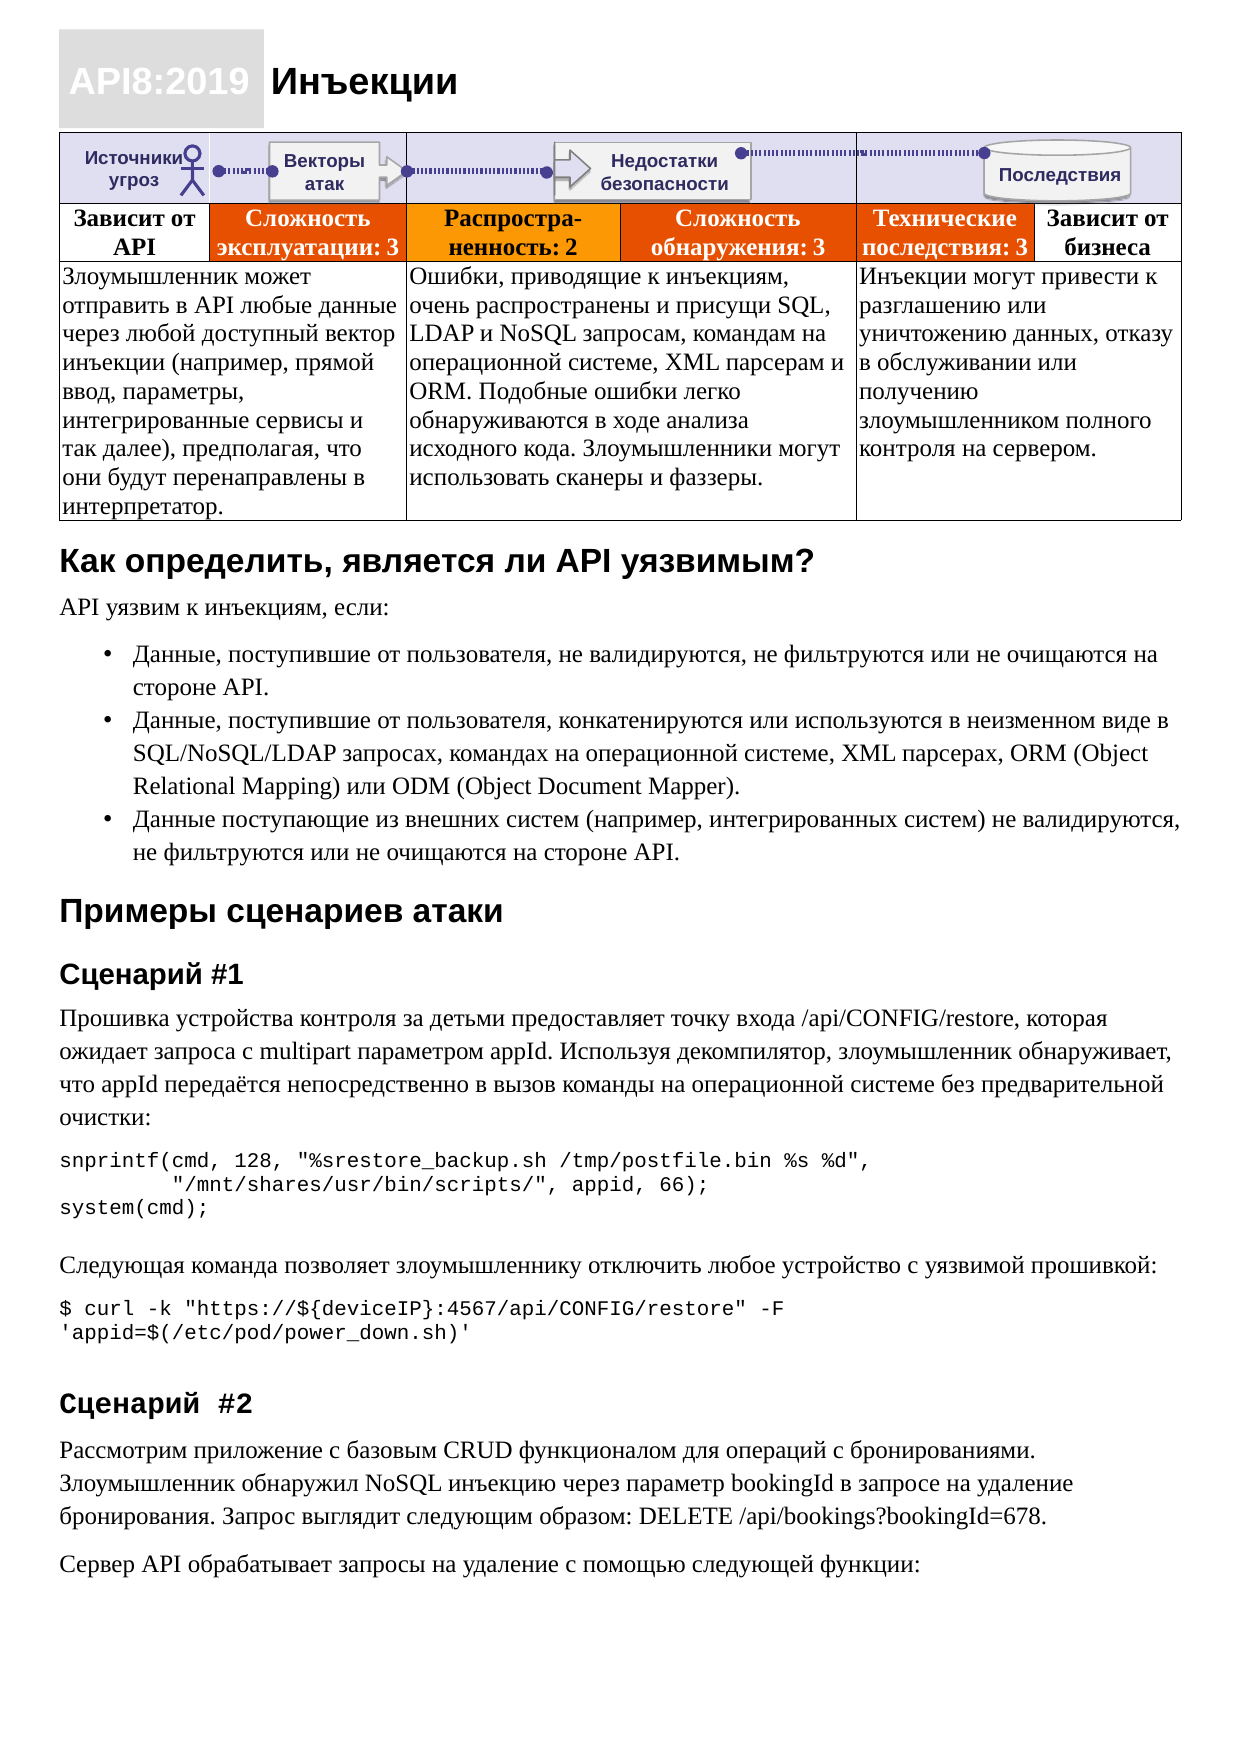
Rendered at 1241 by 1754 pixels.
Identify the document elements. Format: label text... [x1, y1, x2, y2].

text Прошивка устройства контроля за детьми предоставляет точку входа /api/CONFIG/restore, которая ожидает запроса с multipart параметром appId. Используя декомпилятор, злоумышленник обнаруживает, что appId передаётся непосредственно в вызов команды на операционной системе без предварительной очистки: [59, 1003, 1181, 1131]
table_header [60, 133, 209, 203]
text Сервер API обрабатывает запросы на удаление с помощью следующей функции: [59, 1549, 1181, 1578]
subtitle Как определить, является ли API уязвимым? [59, 541, 1181, 579]
text Следующая команда позволяет злоумышленнику отключить любое устройство с уязвимой прошивкой: [59, 1250, 1181, 1279]
table_cell Злоумышленник может отправить в API любые данные через любой доступный вектор инъекции (например, прямой ввод, параметры, интегрированные сервисы и так далее), предполагая, что они будут перенаправлены в интерпретатор. [60, 262, 406, 520]
list Данные, поступившие от пользователя, не валидируются, не фильтруются или не очищаются на стороне API. [103, 639, 1181, 701]
list Данные поступающие из внешних систем (например, интегрированных систем) не валидируются, не фильтруются или не очищаются на стороне API. [103, 804, 1181, 866]
text $ curl -k "https://${deviceIP}:4567/api/CONFIG/restore" -F 'appid=$(/etc/pod/power_down.sh)' [59, 1298, 1181, 1345]
subtitle Сценарий #1 [59, 957, 1181, 991]
table_cell Распростра-ненность: 2 [407, 204, 620, 261]
table_header [1034, 133, 1181, 203]
text snprintf(cmd, 128, "%srestore_backup.sh /tmp/postfile.bin %s %d", [59, 1150, 1181, 1174]
table_header [210, 133, 406, 203]
text system(cmd); [59, 1197, 1181, 1221]
table_cell Сложность обнаружения: 3 [621, 204, 856, 261]
table_cell Сложность эксплуатации: 3 [210, 204, 406, 261]
table_header [857, 133, 1034, 203]
table_cell Зависит от бизнеса [1035, 204, 1181, 261]
table_header [380, 178, 406, 203]
table_cell Инъекции могут привести к разглашению или уничтожению данных, отказу в обслуживании или получению злоумышленником полного контроля на сервером. [857, 262, 1181, 520]
list Данные, поступившие от пользователя, конкатенируются или используются в неизменном виде в SQL/NoSQL/LDAP запросах, командах на операционной системе, XML парсерах, ORM (Object Relational Mapping) или ODM (Object Document Mapper). [103, 705, 1181, 800]
subtitle Сценарий #2 [59, 1389, 1181, 1423]
text Рассмотрим приложение с базовым CRUD функционалом для операций с бронированиями. Злоумышленник обнаружил NoSQL инъекцию через параметр bookingId в запросе на удаление бронирования. Запрос выглядит следующим образом: DELETE /api/bookings?bookingId=678. [59, 1435, 1181, 1530]
table_header [620, 133, 856, 203]
table_cell Зависит от API [60, 204, 209, 261]
table_header [407, 133, 620, 203]
table_cell Технические последствия: 3 [857, 204, 1034, 261]
subtitle Примеры сценариев атаки [59, 891, 1181, 930]
text API уязвим к инъекциям, если: [59, 592, 1181, 621]
table_cell Ошибки, приводящие к инъекциям, очень распространены и присущи SQL, LDAP и NoSQL запросам, командам на операционной системе, XML парсерам и ORM. Подобные ошибки легко обнаруживаются в ходе анализа исходного кода. Злоумышленники могут использовать сканеры и фаззеры. [407, 262, 856, 520]
text "/mnt/shares/usr/bin/scripts/", appid, 66); [59, 1174, 1181, 1197]
